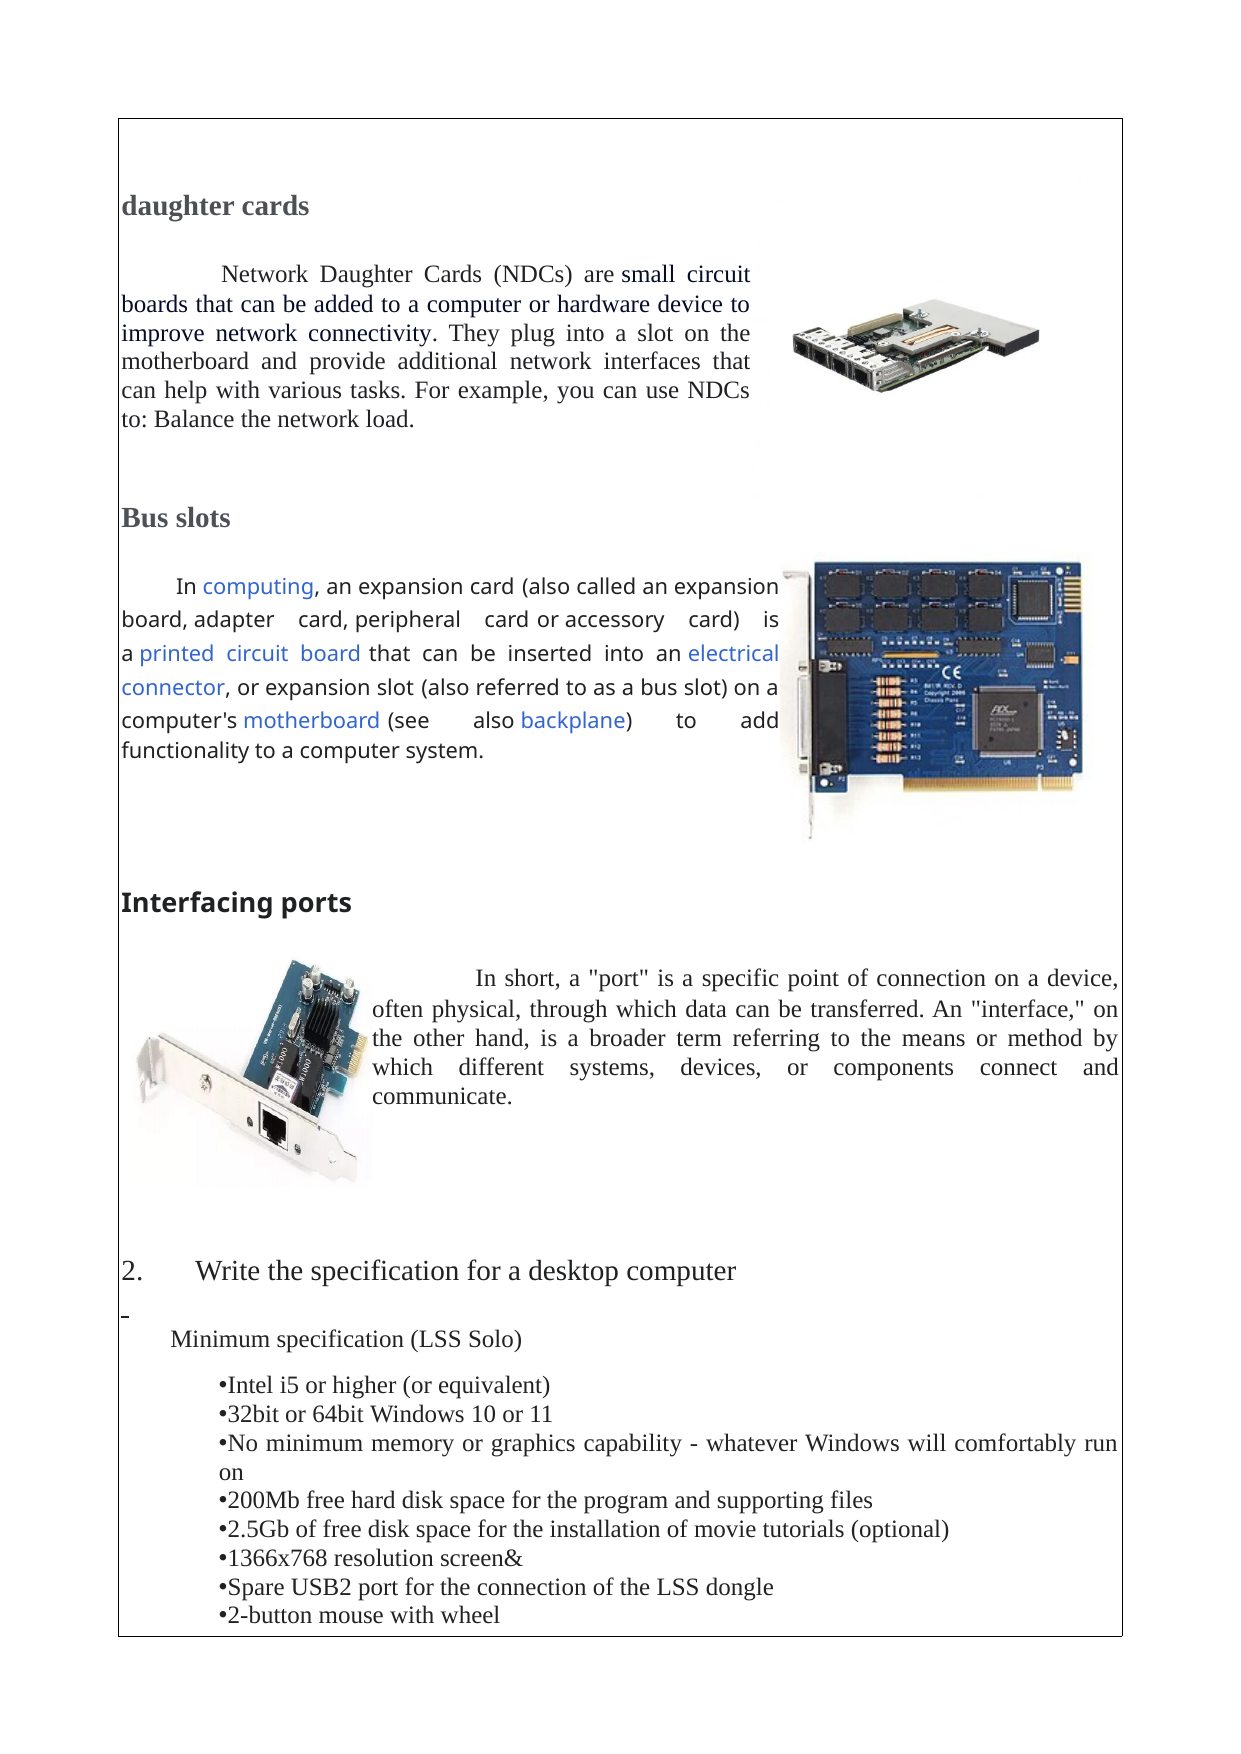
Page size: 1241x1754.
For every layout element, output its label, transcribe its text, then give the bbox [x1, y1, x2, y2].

list 2-button mouse with wheel [144, 1601, 1119, 1629]
list Write the specification for a desktop computer [121, 1253, 1119, 1287]
list daughter cards [121, 188, 750, 222]
list No minimum memory or graphics capability - whatever Windows will comfortably run on [144, 1428, 1119, 1486]
list 200Mb free hard disk space for the program and supporting files [144, 1486, 1119, 1514]
picture [750, 172, 1089, 511]
picture [131, 938, 372, 1187]
list Minimum specification (LSS Solo) [121, 1320, 1119, 1354]
list Network Daughter Cards (NDCs) are small circuit boards that can be added to a computer or hardware device to improve network connectivity. They plug into a slot on the motherboard and provide additional network interfaces that can help with various tasks. For example, you can use NDCs to: Balance the network load. [121, 255, 750, 433]
list In short, a "port" is a specific point of connection on a device, often physical, through which data can be transferred. An "interface," on the other hand, is a broader term referring to the means or method by which different systems, devices, or components connect and communicate. [372, 958, 1119, 1109]
list 1366x768 resolution screen& [144, 1543, 1119, 1572]
list Intel i5 or higher (or equivalent) [144, 1371, 1119, 1399]
list Bus slots [121, 500, 1119, 533]
list Spare USB2 port for the connection of the LSS dongle [144, 1572, 1119, 1601]
list 32bit or 64bit Windows 10 or 11 [144, 1399, 1119, 1428]
list 2.5Gb of free disk space for the installation of movie tutorials (optional) [144, 1514, 1119, 1543]
picture [779, 552, 1094, 843]
list [1089, 188, 1119, 222]
list Interfacing ports [121, 884, 1119, 921]
list In computing, an expansion card (also called an expansion board, adapter card, peripheral card or accessory card) is a printed circuit board that can be inserted into an electrical connector, or expansion slot (also referred to as a bus slot) on a computer's motherboard (see also backplane) to add functionality to a computer system. [121, 567, 779, 765]
